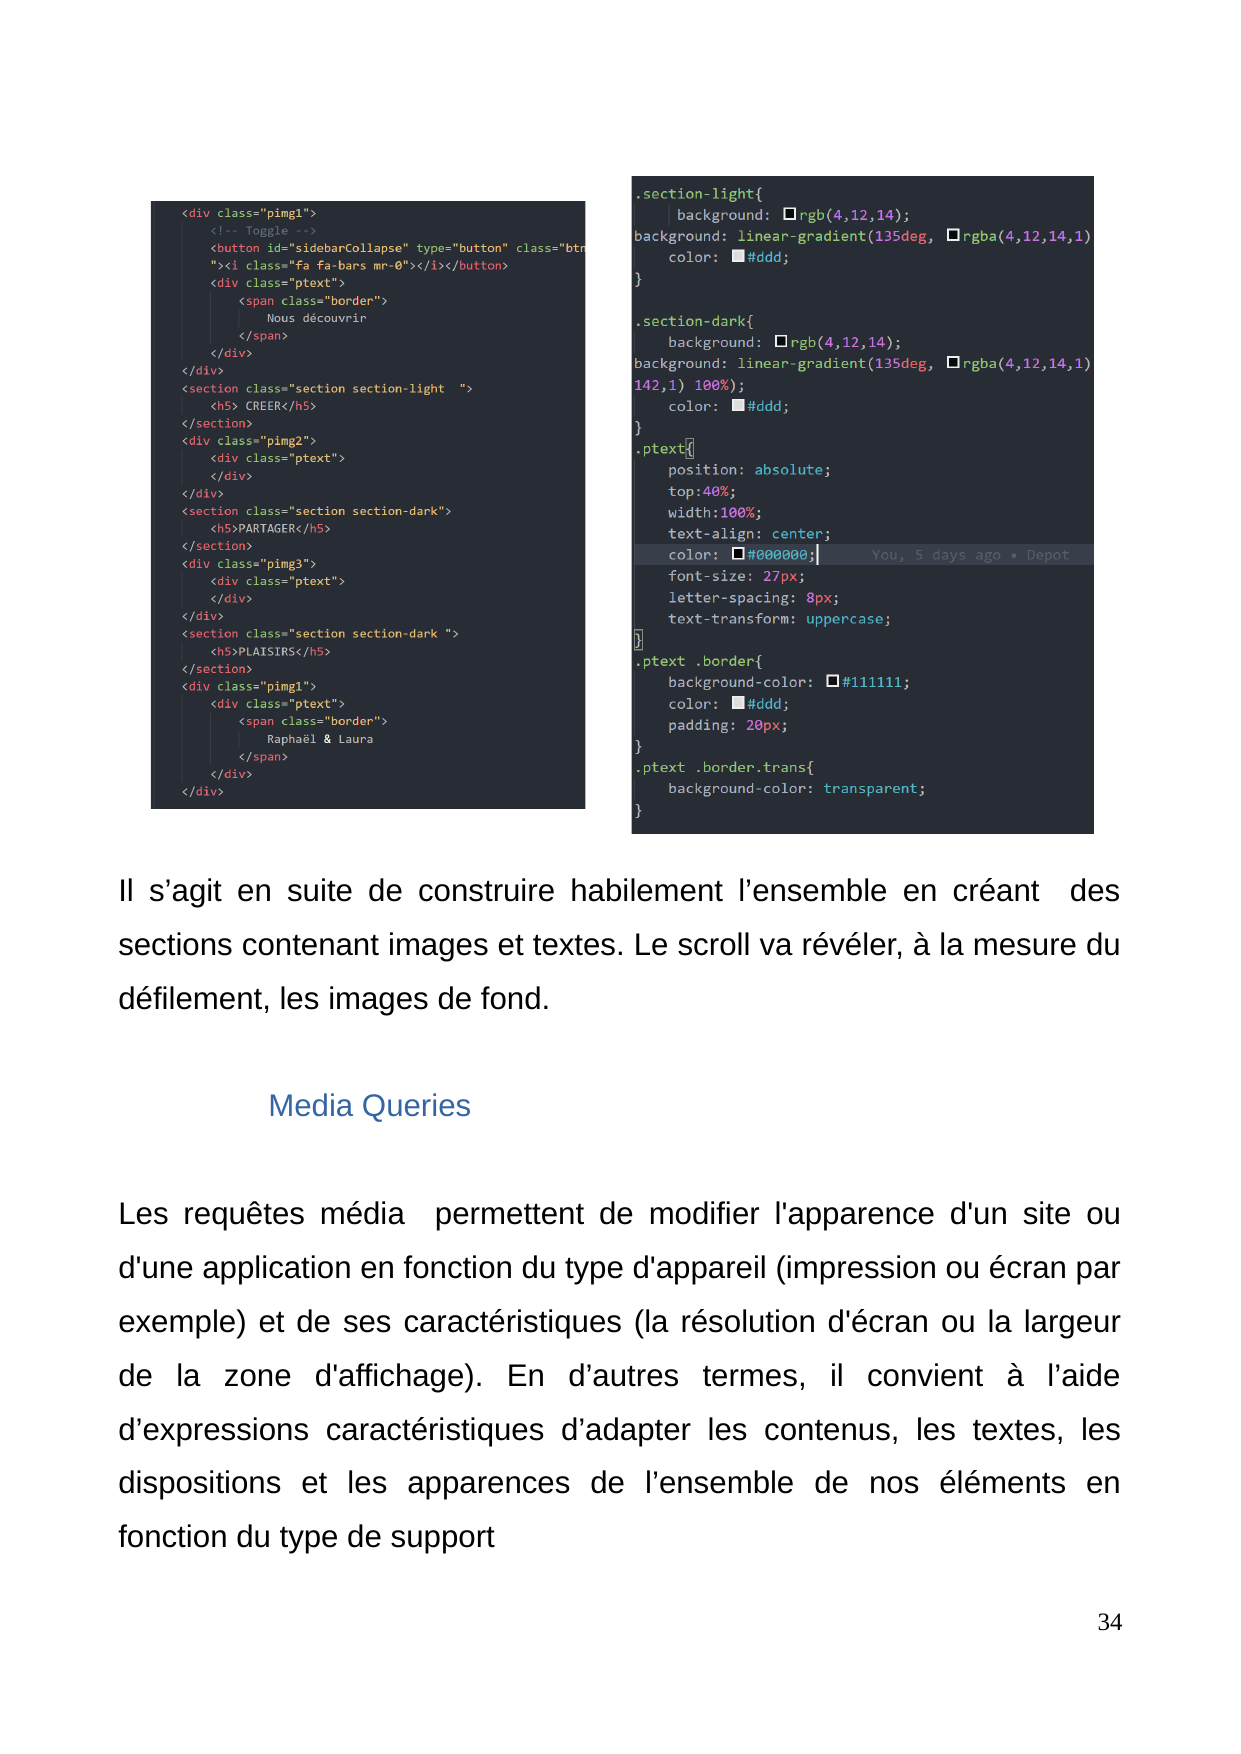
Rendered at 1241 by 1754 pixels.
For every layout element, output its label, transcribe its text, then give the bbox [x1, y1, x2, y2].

text Les requêtes média permettent de modifier l'apparence d'un site ou d'une application en fonction du type d'appareil (impression ou écran par exemple) et de ses caractéristiques (la résolution d'écran ou la largeur de la zone d'affichage). En d’autres termes, il convient à l’aide d’expressions caractéristiques d’adapter les contenus, les textes, les dispositions et les apparences de l’ensemble de nos éléments en fonction du type de support [118, 1195, 1122, 1554]
text Media Queries [118, 1087, 1122, 1123]
picture [631, 176, 1094, 834]
text Il s’agit en suite de construire habilement l’ensemble en créant des sections contenant images et textes. Le scroll va révéler, à la mesure du défilement, les images de fond. [118, 872, 1122, 1016]
picture [150, 201, 586, 809]
